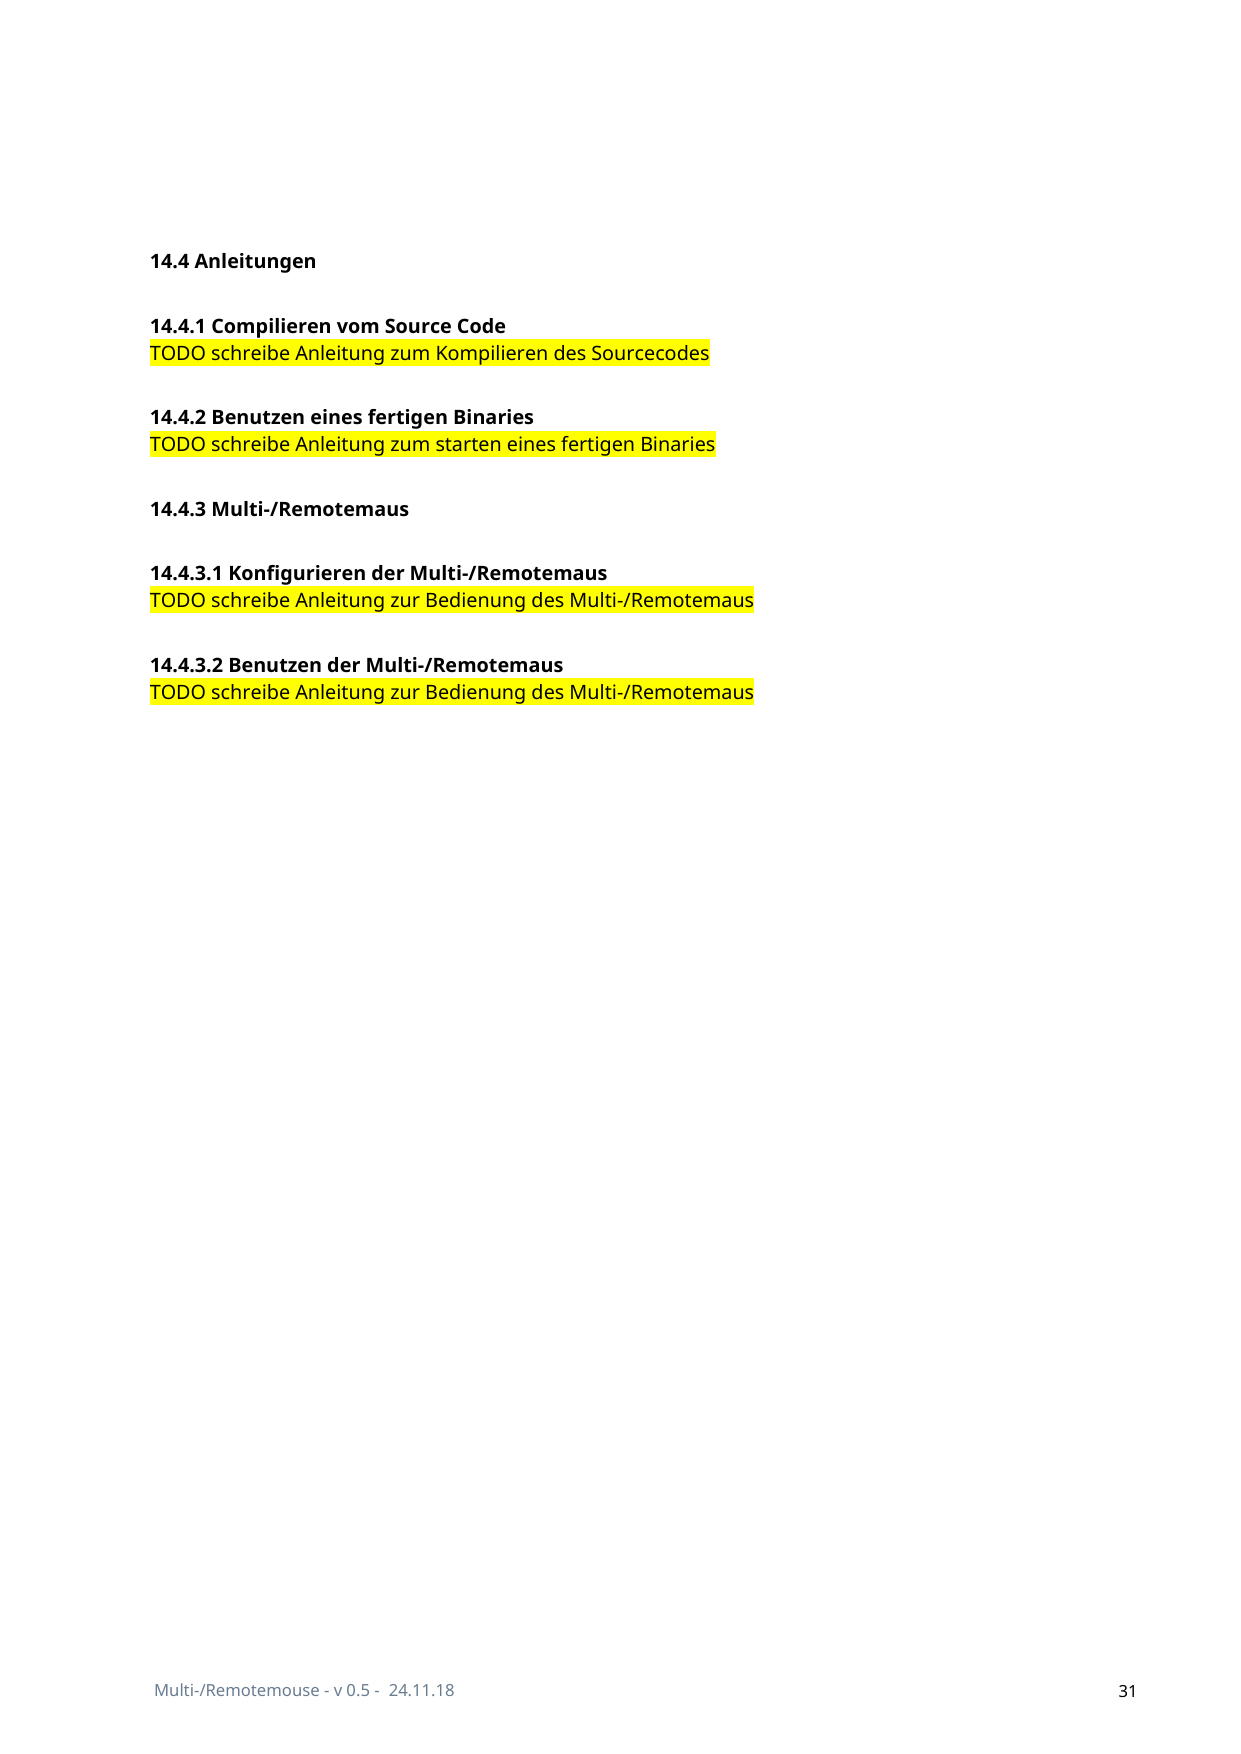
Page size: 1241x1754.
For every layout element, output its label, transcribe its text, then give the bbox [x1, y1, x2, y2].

text TODO schreibe Anleitung zur Bedienung des Multi-/Remotemaus [149, 586, 1136, 613]
subtitle Compilieren vom Source Code [149, 312, 1136, 339]
subtitle Multi-/Remotemaus [149, 495, 1136, 522]
text TODO schreibe Anleitung zum starten eines fertigen Binaries [149, 431, 1136, 457]
text TODO schreibe Anleitung zum Kompilieren des Sourcecodes [149, 339, 1136, 366]
subtitle Benutzen eines fertigen Binaries [149, 403, 1136, 431]
subtitle Anleitungen [149, 248, 1136, 274]
text TODO schreibe Anleitung zur Bedienung des Multi-/Remotemaus [149, 678, 1136, 705]
subtitle Konfigurieren der Multi-/Remotemaus [149, 559, 1136, 586]
subtitle Benutzen der Multi-/Remotemaus [149, 651, 1136, 678]
